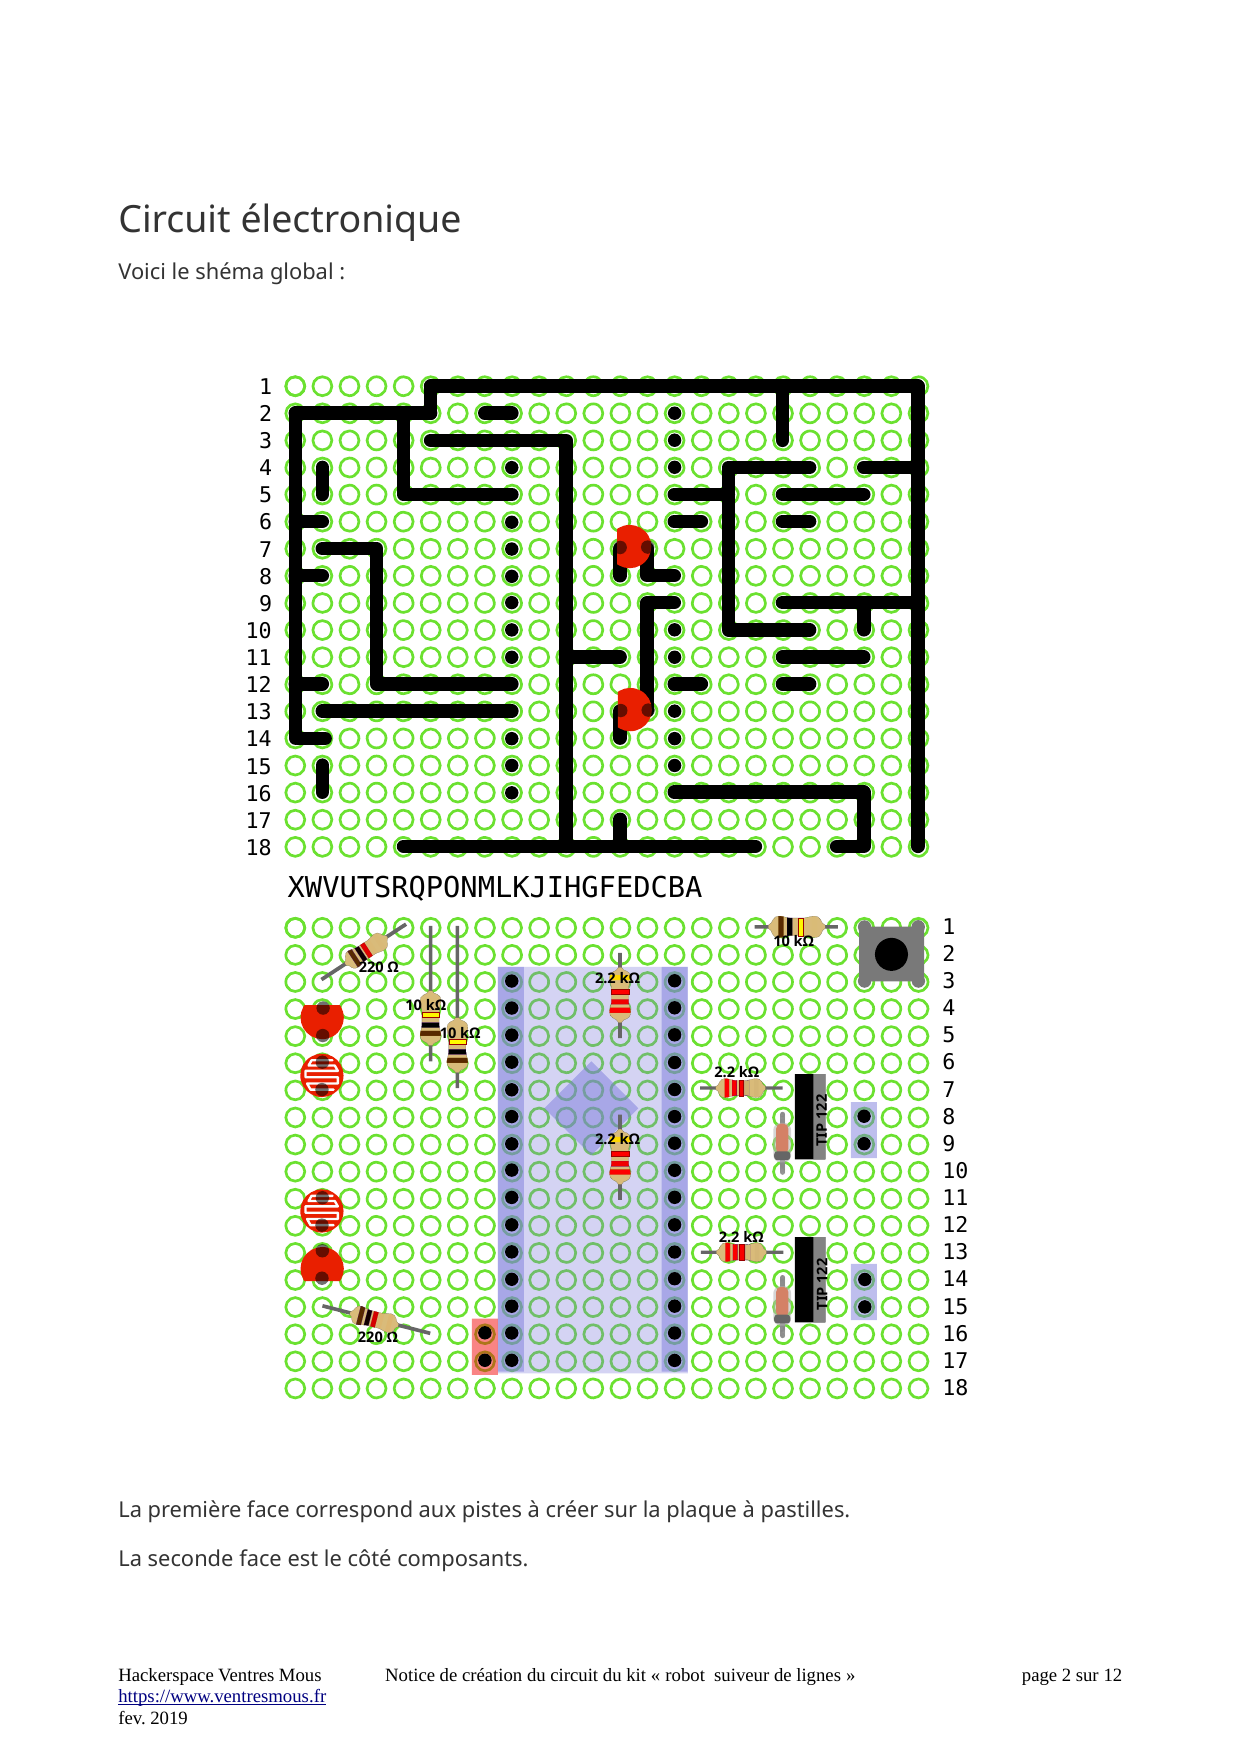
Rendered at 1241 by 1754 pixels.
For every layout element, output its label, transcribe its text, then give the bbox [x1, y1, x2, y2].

text La première face correspond aux pistes à créer sur la plaque à pastilles. [118, 1494, 1122, 1523]
subtitle Circuit électronique [118, 193, 1122, 244]
text La seconde face est le côté composants. [118, 1542, 1122, 1572]
text Voici le shéma global : [118, 256, 1122, 286]
